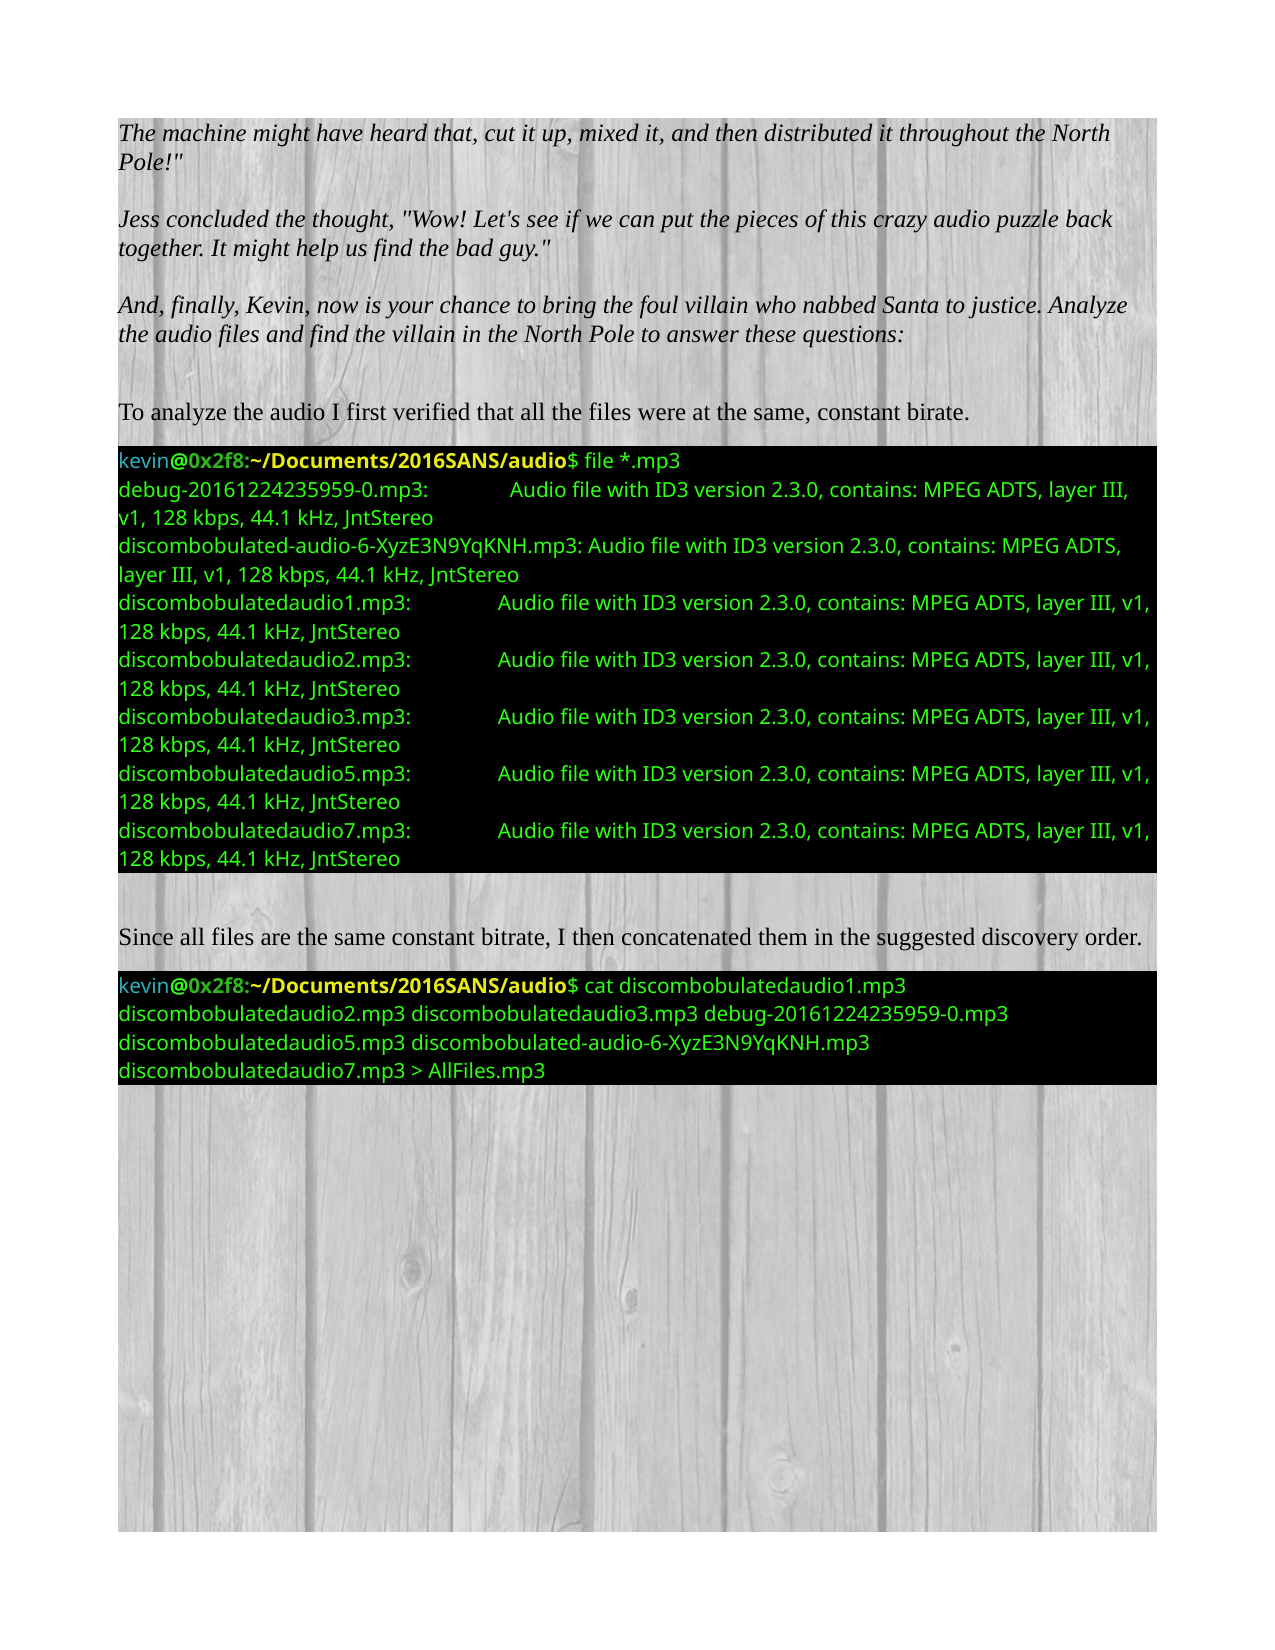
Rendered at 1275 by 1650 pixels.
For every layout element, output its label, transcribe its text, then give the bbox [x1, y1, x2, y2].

text debug-20161224235959-0.mp3: Audio file with ID3 version 2.3.0, contains: MPEG ADTS, layer III, v1, 128 kbps, 44.1 kHz, JntStereo [118, 475, 1157, 532]
text kevin@0x2f8:~/Documents/2016SANS/audio$ file *.mp3 [118, 446, 1157, 475]
text The machine might have heard that, cut it up, mixed it, and then distributed it throughout the North Pole!" [118, 118, 1157, 176]
picture [118, 1085, 1157, 1532]
picture [118, 176, 1157, 204]
text discombobulatedaudio1.mp3: Audio file with ID3 version 2.3.0, contains: MPEG ADTS, layer III, v1, 128 kbps, 44.1 kHz, JntStereo [118, 588, 1157, 645]
text discombobulatedaudio5.mp3: Audio file with ID3 version 2.3.0, contains: MPEG ADTS, layer III, v1, 128 kbps, 44.1 kHz, JntStereo [118, 759, 1157, 816]
picture [118, 951, 1157, 971]
text discombobulated-audio-6-XyzE3N9YqKNH.mp3: Audio file with ID3 version 2.3.0, contains: MPEG ADTS, layer III, v1, 128 kbps, 44.1 kHz, JntStereo [118, 532, 1157, 588]
picture [118, 873, 1157, 922]
picture [118, 426, 1157, 446]
picture [118, 348, 1157, 397]
text To analyze the audio I first verified that all the files were at the same, constant birate. [118, 397, 1157, 426]
text discombobulatedaudio7.mp3: Audio file with ID3 version 2.3.0, contains: MPEG ADTS, layer III, v1, 128 kbps, 44.1 kHz, JntStereo [118, 816, 1157, 873]
text Since all files are the same constant bitrate, I then concatenated them in the suggested discovery order. [118, 922, 1157, 951]
text Jess concluded the thought, "Wow! Let's see if we can put the pieces of this crazy audio puzzle back together. It might help us find the bad guy." [118, 204, 1157, 262]
text And, finally, Kevin, now is your chance to bring the foul villain who nabbed Santa to justice. Analyze the audio files and find the villain in the North Pole to answer these questions: [118, 291, 1157, 348]
picture [118, 262, 1157, 291]
text kevin@0x2f8:~/Documents/2016SANS/audio$ cat discombobulatedaudio1.mp3 discombobulatedaudio2.mp3 discombobulatedaudio3.mp3 debug-20161224235959-0.mp3 discombobulatedaudio5.mp3 discombobulated-audio-6-XyzE3N9YqKNH.mp3 discombobulatedaudio7.mp3 > AllFiles.mp3 [118, 971, 1157, 1085]
text discombobulatedaudio2.mp3: Audio file with ID3 version 2.3.0, contains: MPEG ADTS, layer III, v1, 128 kbps, 44.1 kHz, JntStereo [118, 645, 1157, 702]
text discombobulatedaudio3.mp3: Audio file with ID3 version 2.3.0, contains: MPEG ADTS, layer III, v1, 128 kbps, 44.1 kHz, JntStereo [118, 702, 1157, 759]
